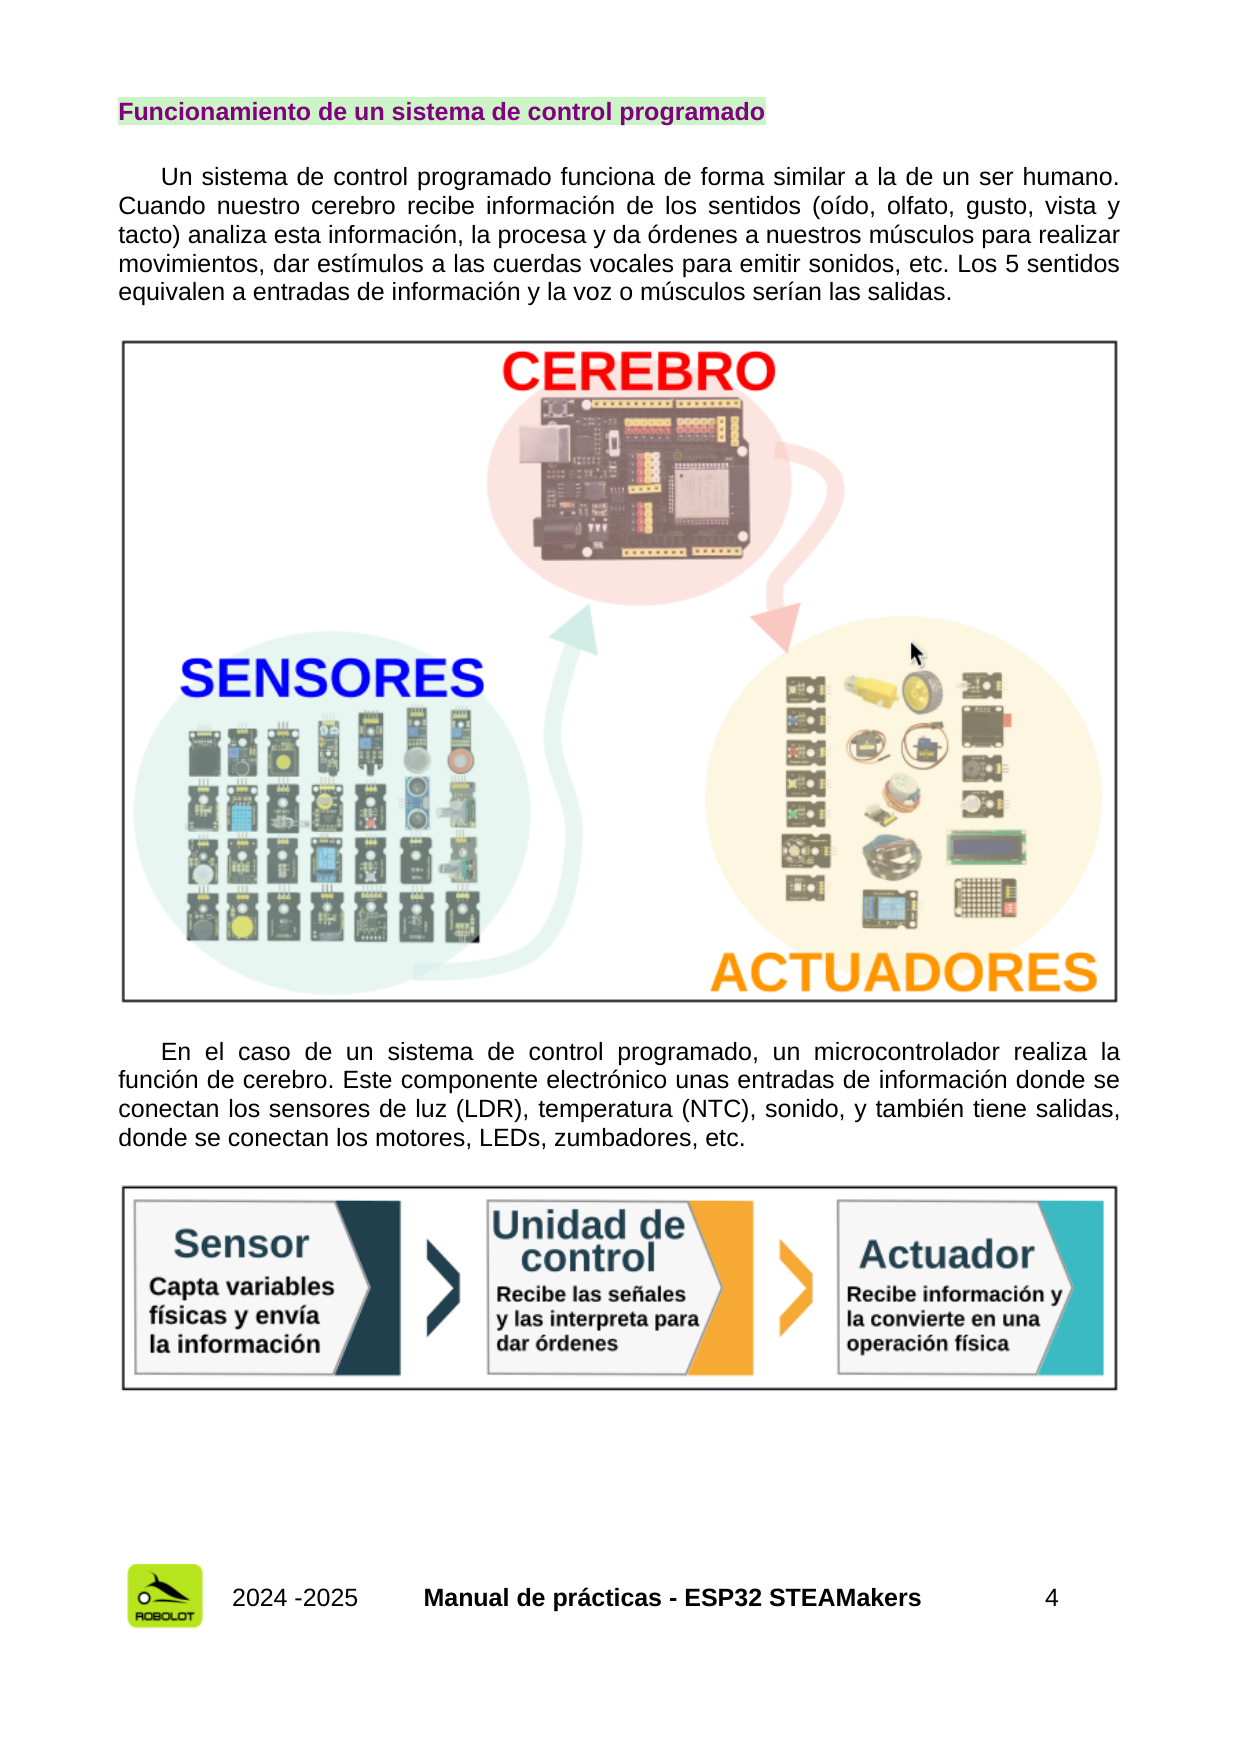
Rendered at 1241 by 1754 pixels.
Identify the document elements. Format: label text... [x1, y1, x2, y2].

picture [126, 1563, 205, 1631]
picture [118, 334, 1123, 1008]
text Un sistema de control programado funciona de forma similar a la de un ser humano. Cuando nuestro cerebro recibe información de los sentidos (oído, olfato, gusto, vista y tacto) analiza esta información, la procesa y da órdenes a nuestros músculos para realizar movimientos, dar estímulos a las cuerdas vocales para emitir sonidos, etc. Los 5 sentidos equivalen a entradas de información y la voz o músculos serían las salidas. [118, 162, 1122, 306]
text En el caso de un sistema de control programado, un microcontrolador realiza la función de cerebro. Este componente electrónico unas entradas de información donde se conectan los sensores de luz (LDR), temperatura (NTC), sonido, y también tiene salidas, donde se conectan los motores, LEDs, zumbadores, etc. [118, 1036, 1122, 1151]
subtitle Funcionamiento de un sistema de control programado [118, 97, 1122, 125]
picture [118, 1183, 1123, 1393]
